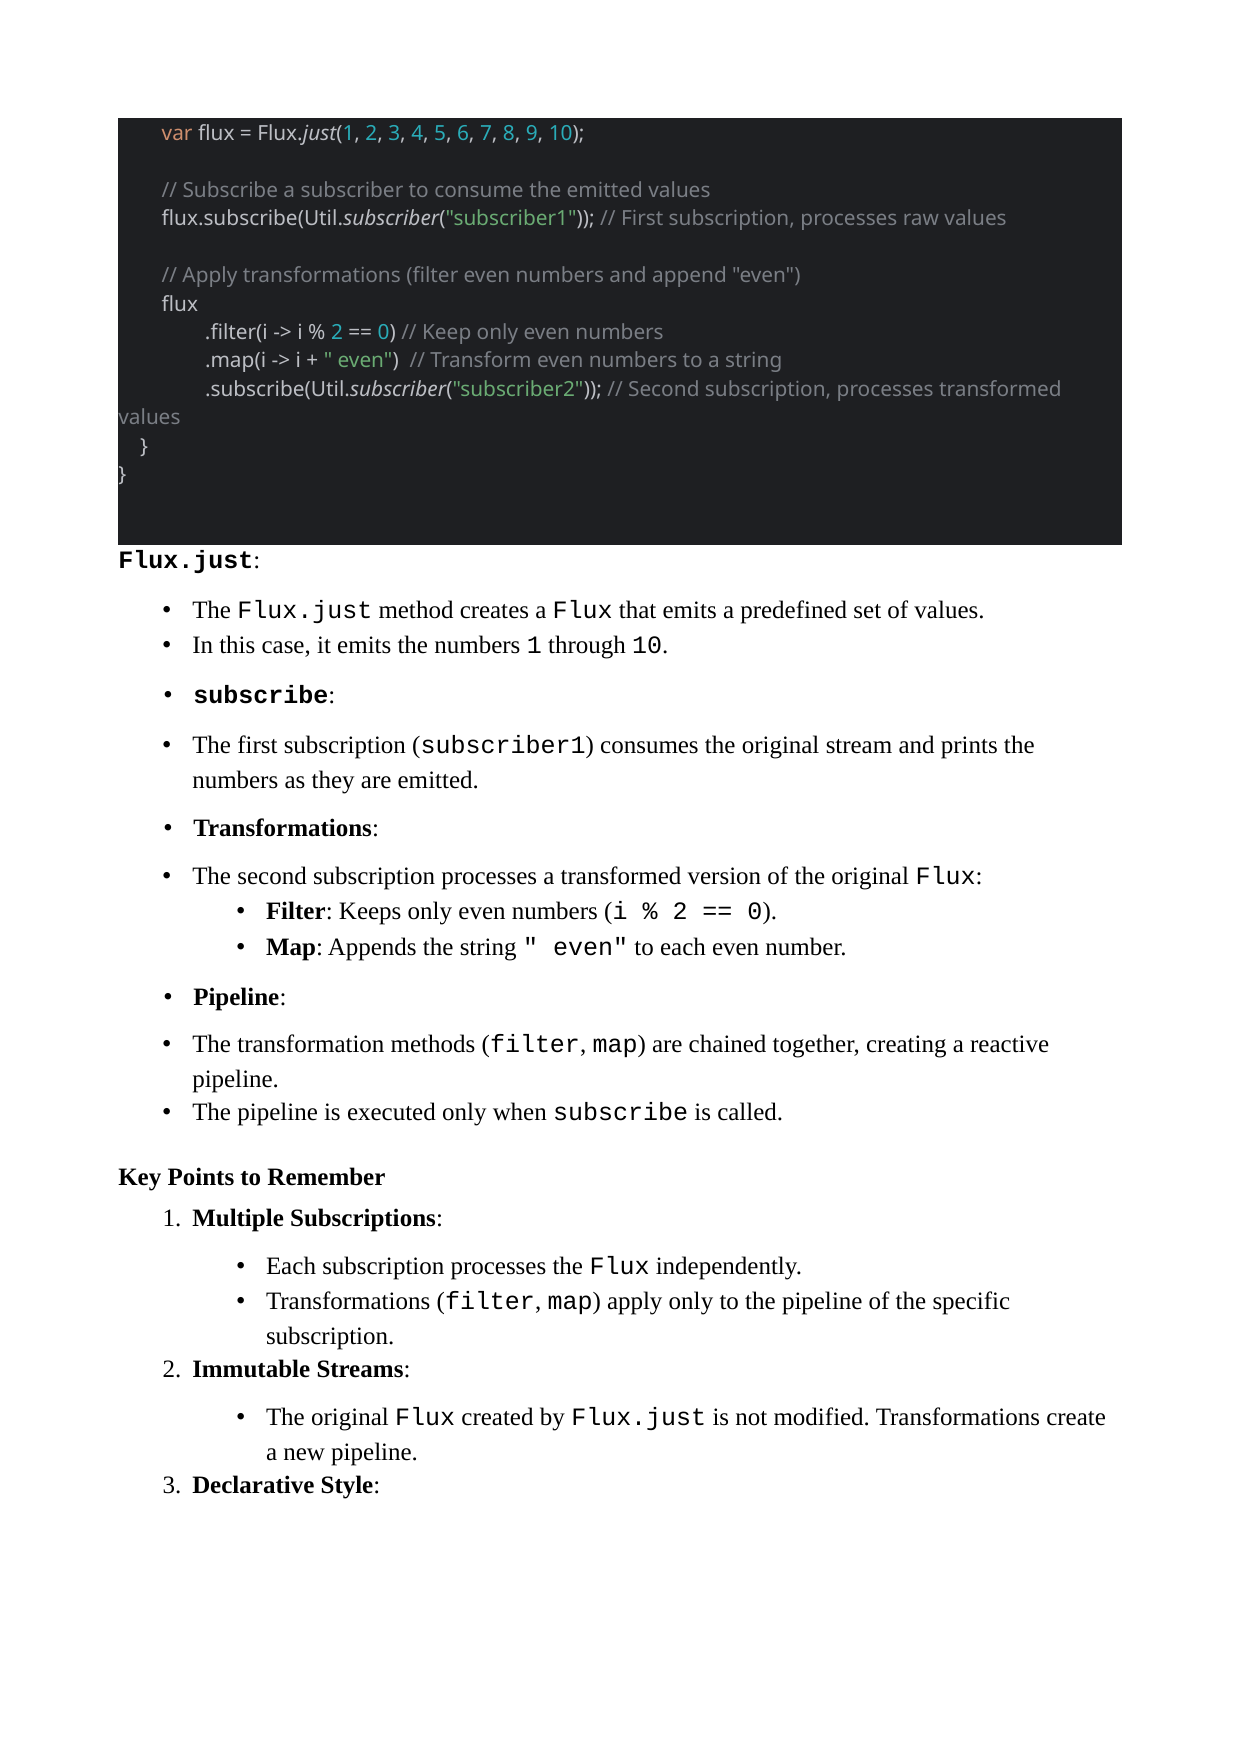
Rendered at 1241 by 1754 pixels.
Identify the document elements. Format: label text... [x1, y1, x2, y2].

list Map: Appends the string " even" to each even number. [236, 932, 1122, 962]
list The original Flux created by Flux.just is not modified. Transformations create a new pipeline. [236, 1402, 1122, 1466]
list Immutable Streams: [162, 1354, 1122, 1383]
list In this case, it emits the numbers 1 through 10. [162, 630, 1122, 661]
list subscribe: [164, 680, 1122, 711]
text var flux = Flux.just(1, 2, 3, 4, 5, 6, 7, 8, 9, 10); // Subscribe a subscriber to consume the emitted values flux.subscribe(Util.subscriber("subscriber1")); // First subscription, processes raw values // Apply transformations (filter even numbers and append "even") flux .filter(i -> i % 2 == 0) // Keep only even numbers .map(i -> i + " even") // Transform even numbers to a string .subscribe(Util.subscriber("subscriber2")); // Second subscription, processes transformed values } } [118, 118, 1122, 545]
list The transformation methods (filter, map) are chained together, creating a reactive pipeline. [162, 1029, 1122, 1093]
list The second subscription processes a transformed version of the original Flux: [162, 861, 1122, 892]
list The first subscription (subscriber1) consumes the original stream and prints the numbers as they are emitted. [162, 730, 1122, 794]
list Transformations: [164, 813, 1122, 842]
list Declarative Style: [162, 1470, 1122, 1499]
list Pipeline: [164, 982, 1122, 1010]
subtitle Key Points to Remember [118, 1162, 1122, 1191]
list Filter: Keeps only even numbers (i % 2 == 0). [236, 896, 1122, 927]
list Transformations (filter, map) apply only to the pipeline of the specific subscription. [236, 1286, 1122, 1350]
list The Flux.just method creates a Flux that emits a predefined set of values. [162, 595, 1122, 626]
text Flux.just: [118, 545, 1122, 576]
list Each subscription processes the Flux independently. [236, 1251, 1122, 1282]
list Multiple Subscriptions: [162, 1203, 1122, 1232]
list The pipeline is executed only when subscribe is called. [162, 1097, 1122, 1128]
